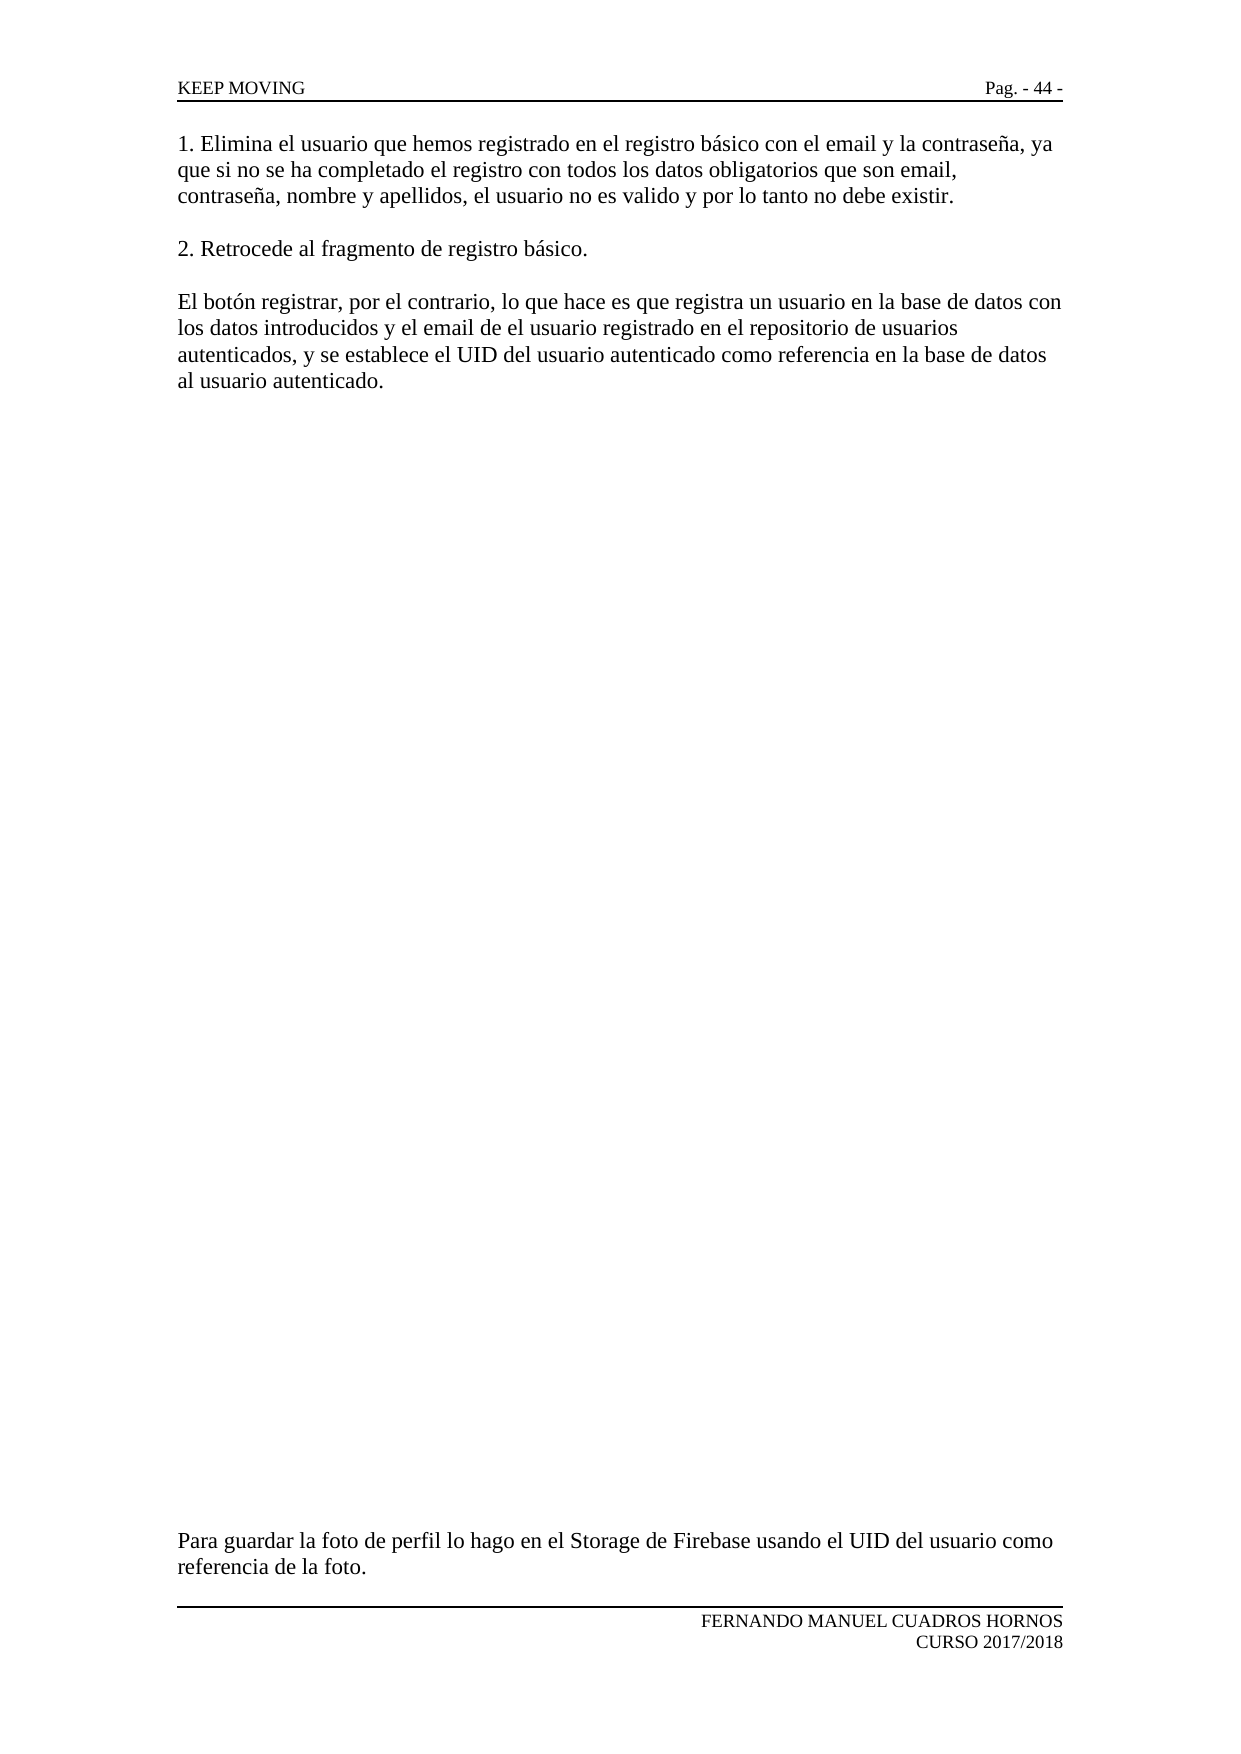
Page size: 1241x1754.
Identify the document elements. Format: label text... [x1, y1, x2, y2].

text 1. Elimina el usuario que hemos registrado en el registro básico con el email y la contraseña, ya que si no se ha completado el registro con todos los datos obligatorios que son email, contraseña, nombre y apellidos, el usuario no es valido y por lo tanto no debe existir. [177, 130, 1063, 209]
text 2. Retrocede al fragmento de registro básico. [177, 235, 1063, 262]
text El botón registrar, por el contrario, lo que hace es que registra un usuario en la base de datos con los datos introducidos y el email de el usuario registrado en el repositorio de usuarios autenticados, y se establece el UID del usuario autenticado como referencia en la base de datos al usuario autenticado. [177, 288, 1063, 393]
text Para guardar la foto de perfil lo hago en el Storage de Firebase usando el UID del usuario como referencia de la foto. [177, 1527, 1063, 1579]
